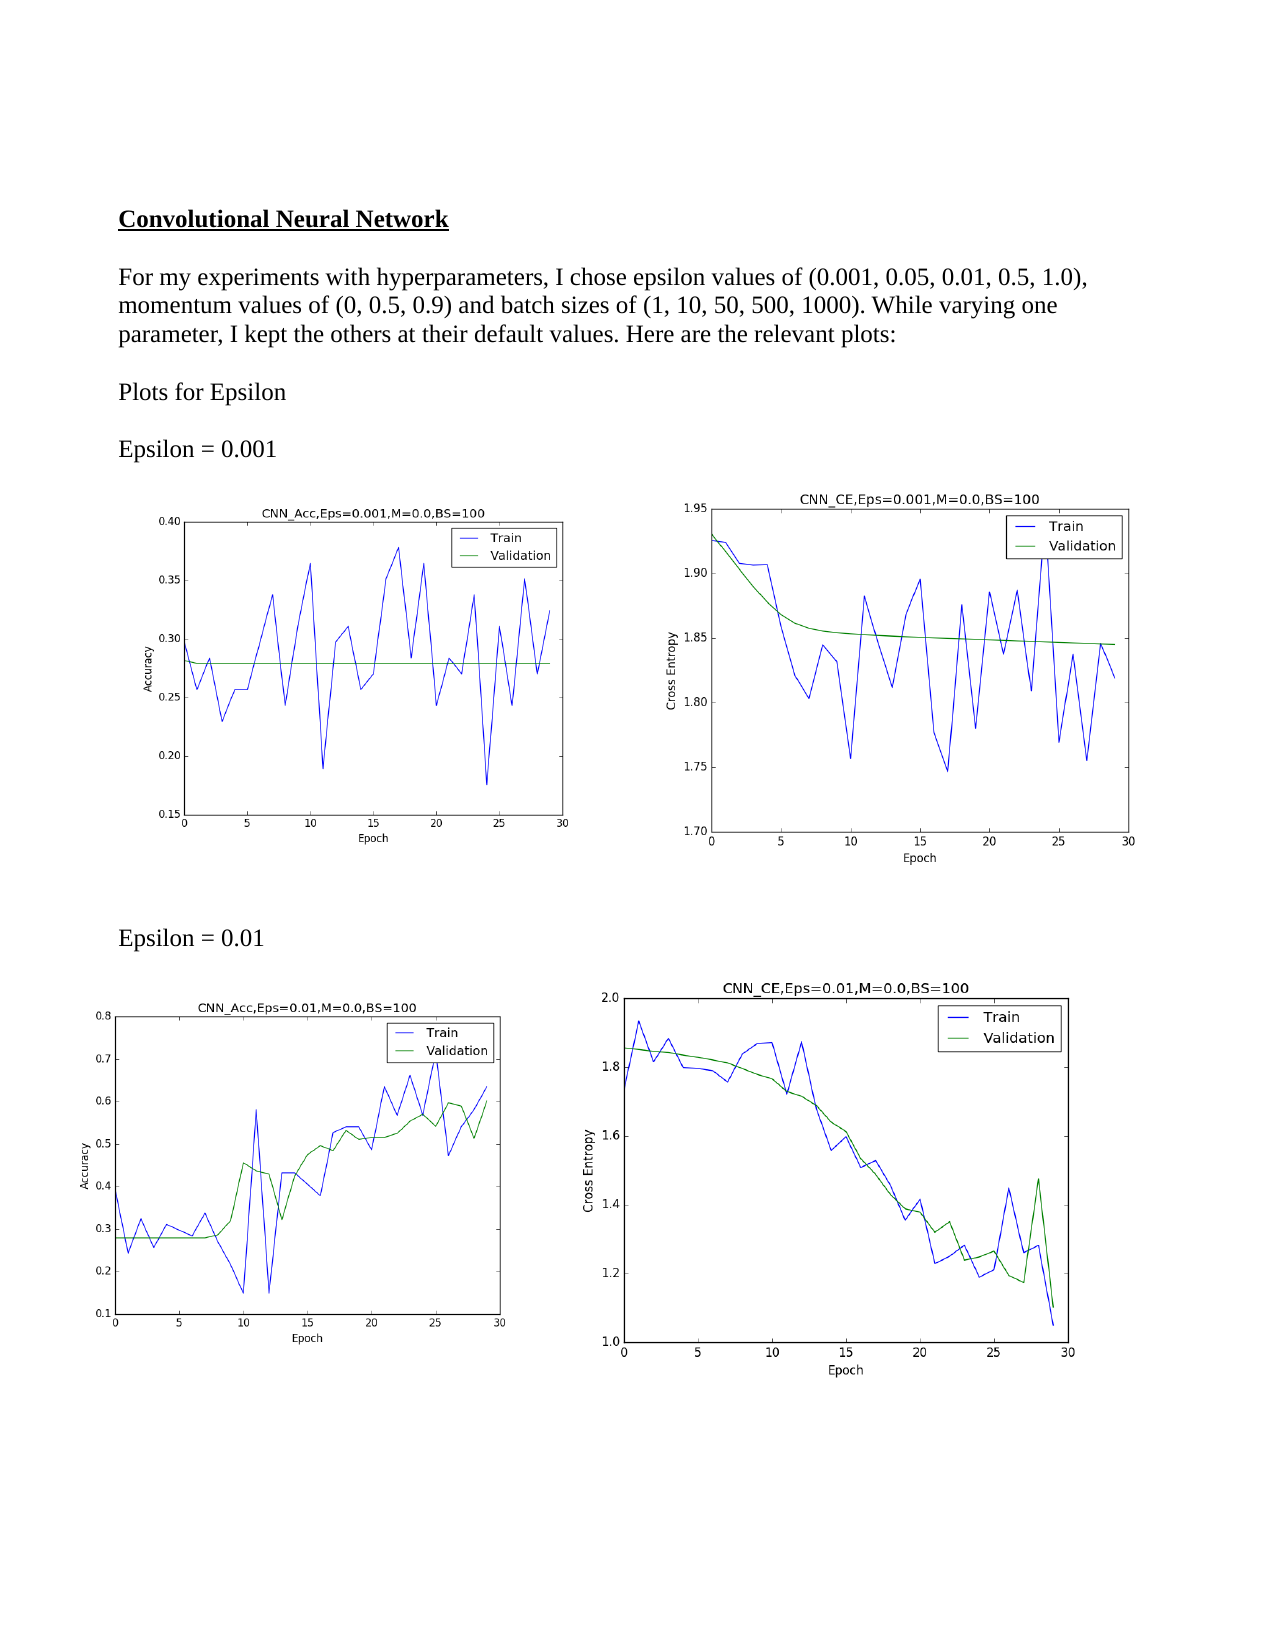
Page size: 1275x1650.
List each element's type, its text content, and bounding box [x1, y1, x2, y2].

text Epsilon = 0.01 [118, 923, 1157, 952]
text Plots for Epsilon [118, 377, 1157, 406]
text For my experiments with hyperparameters, I chose epsilon values of (0.001, 0.05, 0.01, 0.5, 1.0), momentum values of (0, 0.5, 0.9) and batch sizes of (1, 10, 50, 500, 1000). While varying one parameter, I kept the others at their default values. Here are the relevant plots: [118, 262, 1157, 348]
text Convolutional Neural Network [118, 204, 1157, 233]
picture [53, 979, 548, 1351]
picture [123, 485, 611, 851]
text Epsilon = 0.001 [118, 434, 1157, 463]
picture [644, 468, 1182, 872]
picture [552, 955, 1125, 1385]
